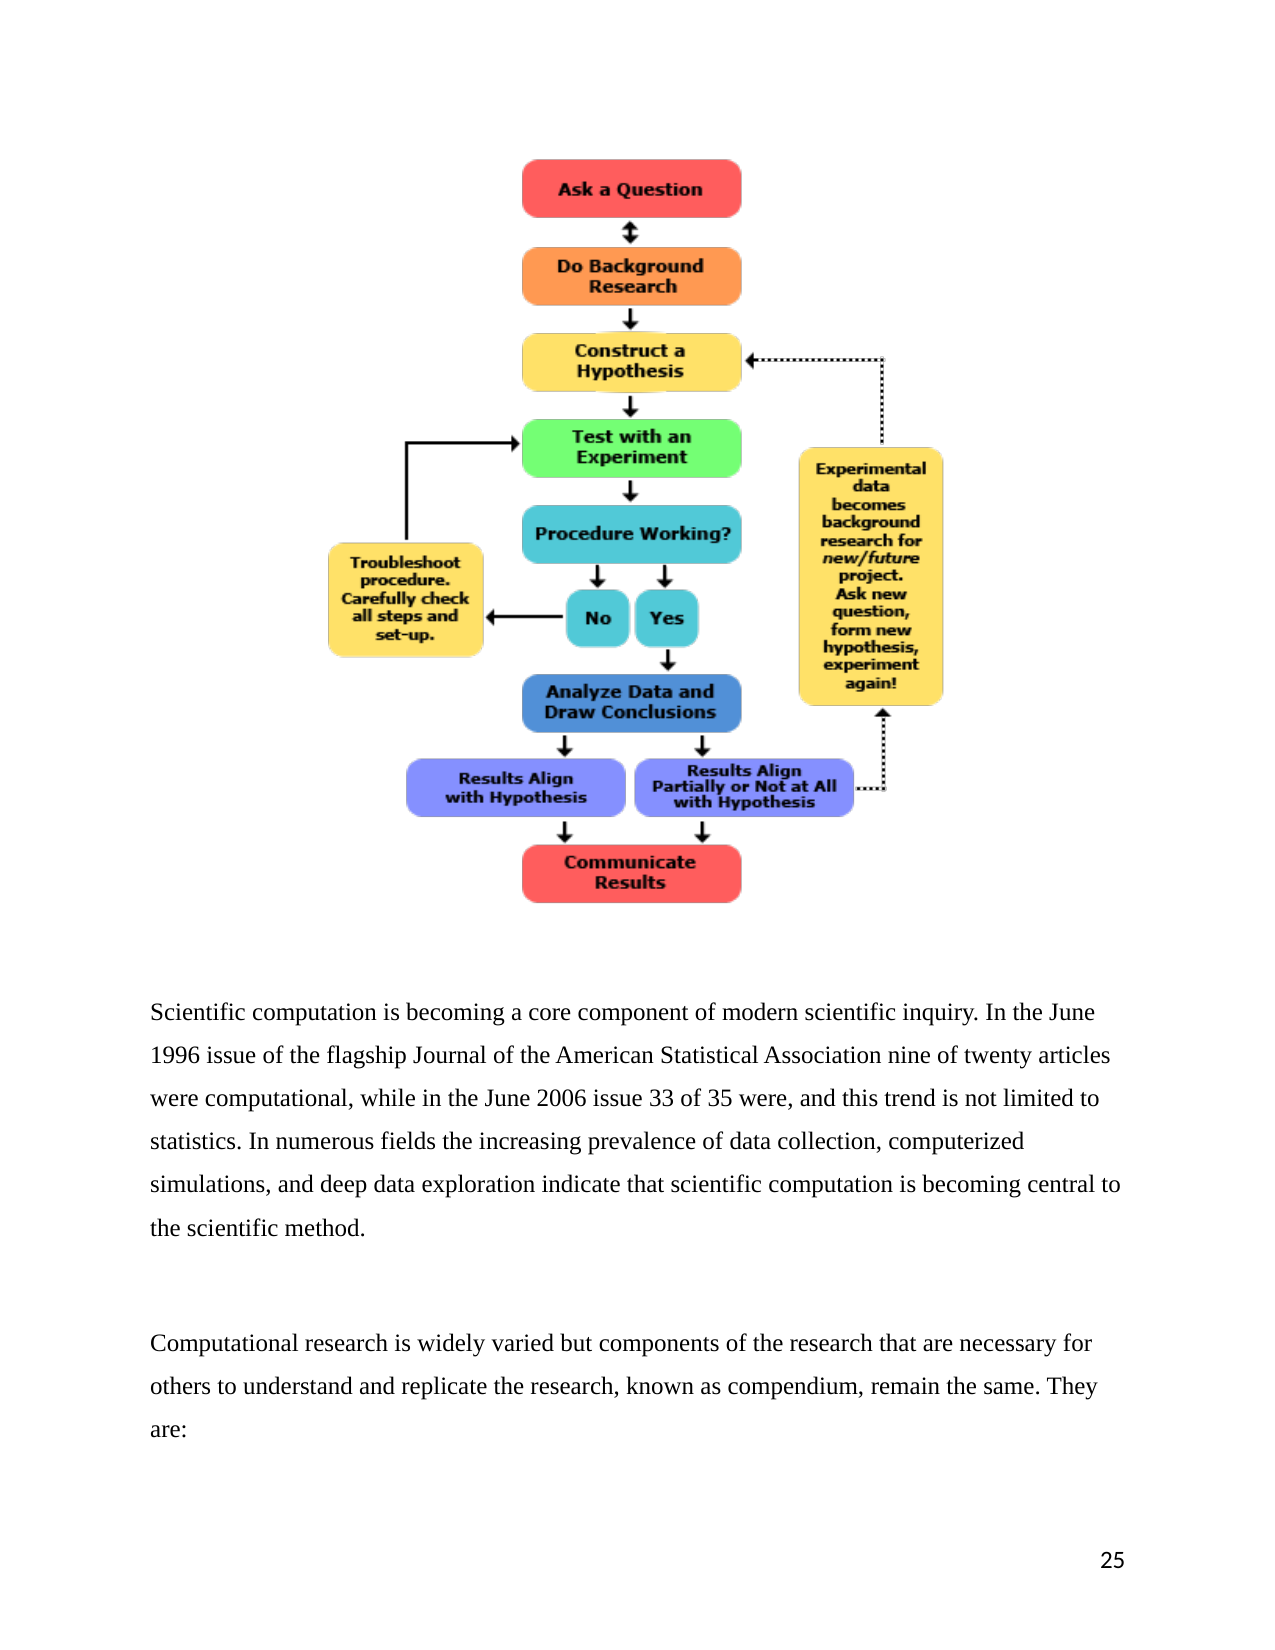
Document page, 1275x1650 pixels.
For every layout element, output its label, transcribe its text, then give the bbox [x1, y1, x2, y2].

text Computational research is widely varied but components of the research that are necessary for others to understand and replicate the research, known as compendium, remain the same. They are: [150, 1328, 1125, 1443]
picture [313, 150, 962, 925]
text Scientific computation is becoming a core component of modern scientific inquiry. In the June 1996 issue of the flagship Journal of the American Statistical Association nine of twenty articles were computational, while in the June 2006 issue 33 of 35 were, and this trend is not limited to statistics. In numerous fields the increasing prevalence of data collection, computerized simulations, and deep data exploration indicate that scientific computation is becoming central to the scientific method. [150, 997, 1125, 1241]
